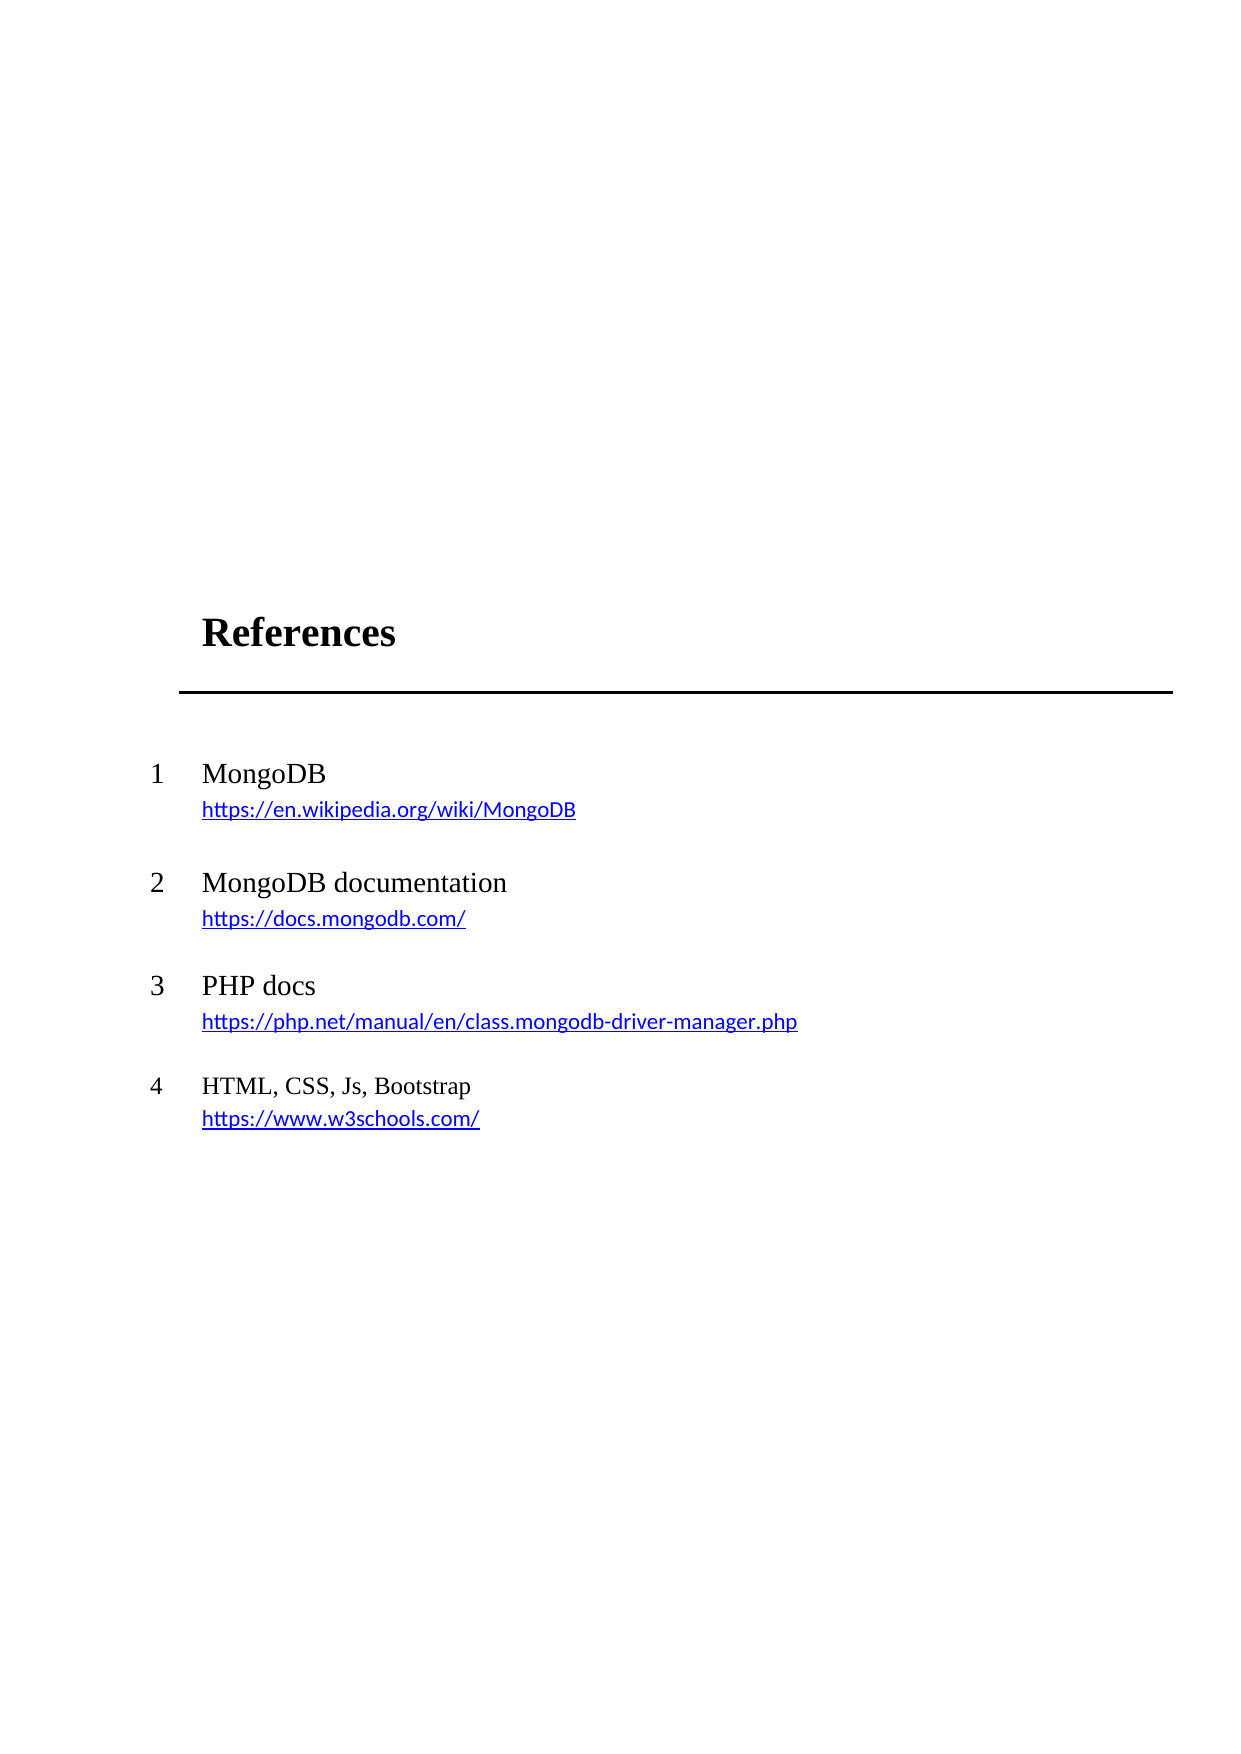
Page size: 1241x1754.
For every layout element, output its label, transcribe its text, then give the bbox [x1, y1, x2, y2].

text https://en.wikipedia.org/wiki/MongoDB [202, 795, 1090, 823]
text https://php.net/manual/en/class.mongodb-driver-manager.php [150, 1007, 1090, 1035]
list HTML, CSS, Js, Bootstrap [150, 1071, 1090, 1100]
list MongoDB documentation [150, 865, 1090, 899]
list PHP docs [150, 968, 1090, 1002]
list References [202, 607, 1090, 655]
list MongoDB [150, 756, 1090, 790]
list https://www.w3schools.com/ [202, 1104, 1090, 1132]
text https://docs.mongodb.com/ [202, 904, 1090, 932]
